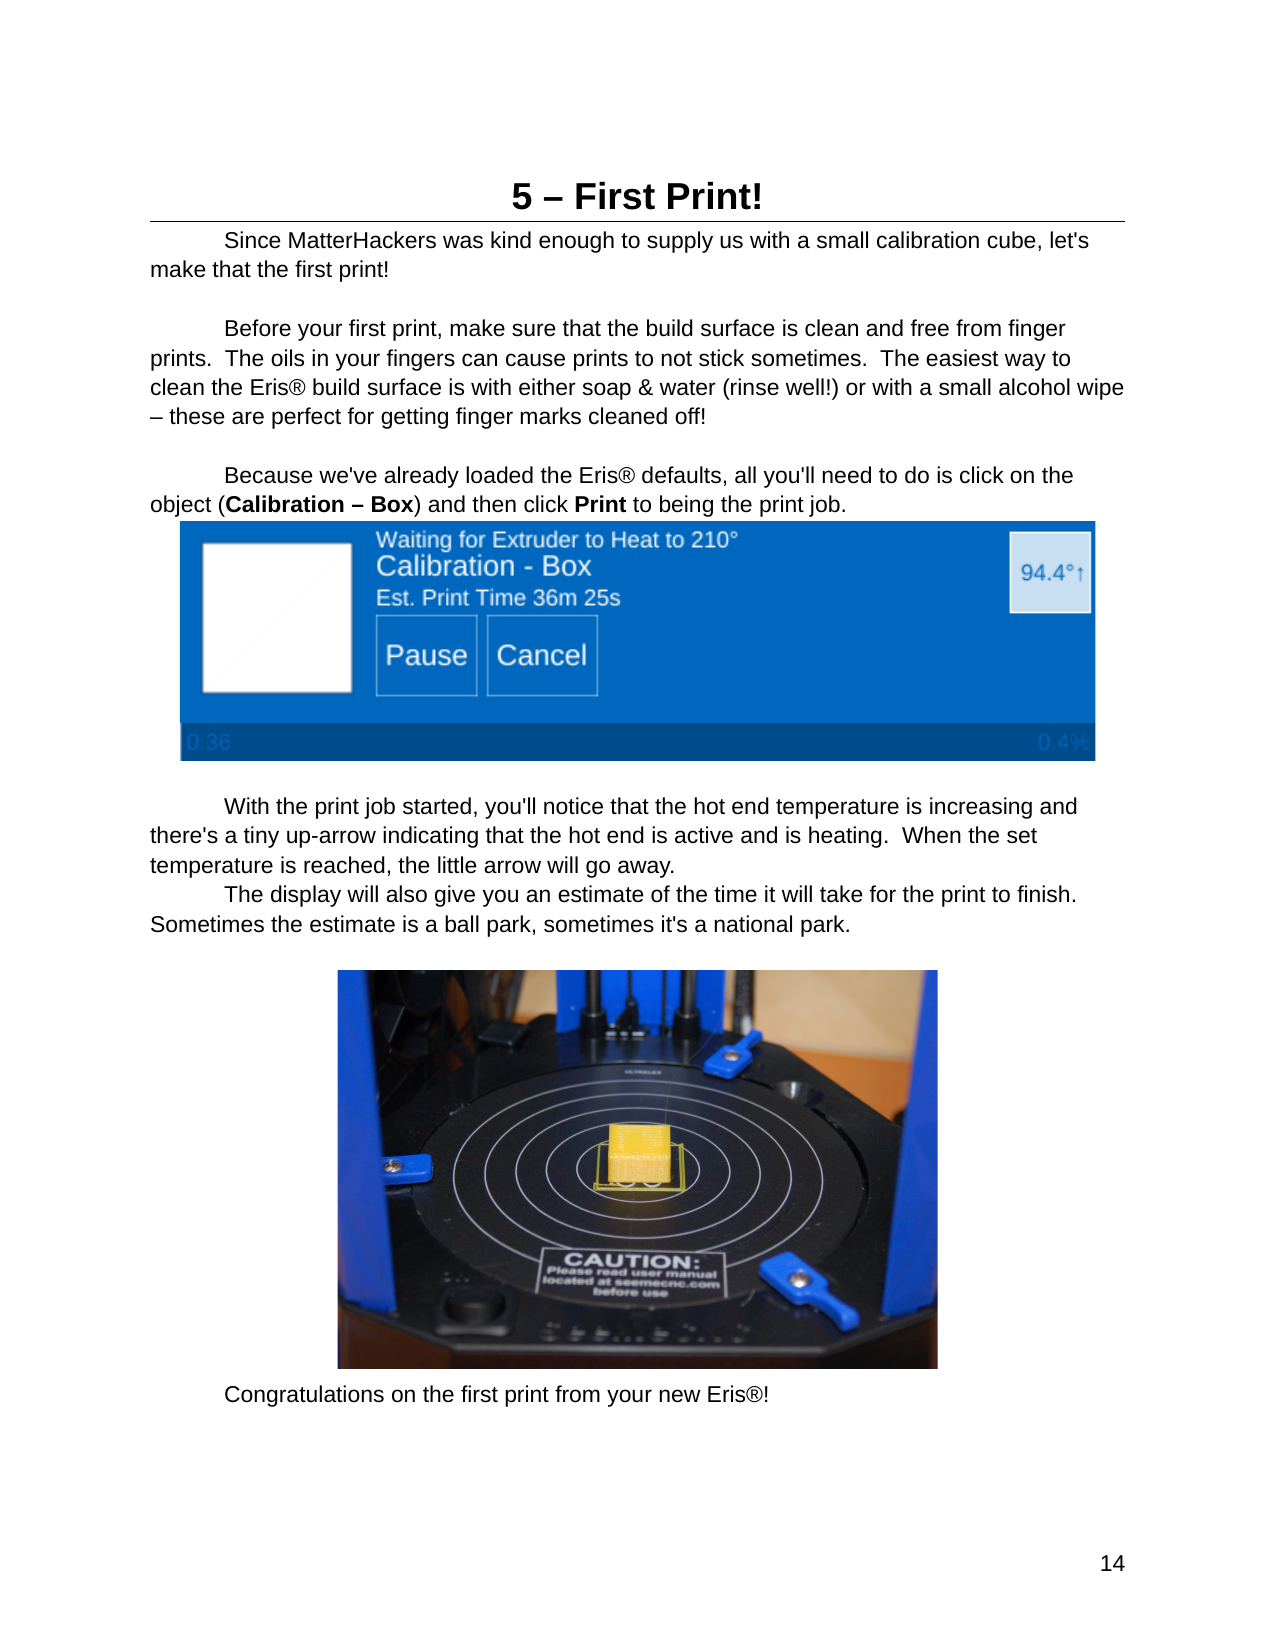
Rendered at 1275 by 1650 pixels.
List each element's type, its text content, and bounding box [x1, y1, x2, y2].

text Because we've already loaded the Eris® defaults, all you'll need to do is click on the object (Calibration – Box) and then click Print to being the print job. [150, 463, 1125, 518]
text Congratulations on the first print from your new Eris®! [150, 1381, 1125, 1407]
picture [337, 970, 938, 1369]
text Before your first print, make sure that the build surface is clean and free from finger prints. The oils in your fingers can cause prints to not stick sometimes. The easiest way to clean the Eris® build surface is with either soap & water (rinse well!) or with a small alcohol wipe – these are perfect for getting finger marks cleaned off! [150, 316, 1125, 430]
subtitle 5 – First Print! [150, 171, 1125, 221]
text Since MatterHackers was kind enough to supply us with a small calibration cube, let's make that the first print! [150, 228, 1125, 283]
text The display will also give you an estimate of the time it will take for the print to finish. Sometimes the estimate is a ball park, sometimes it's a national park. [150, 882, 1125, 937]
picture [179, 521, 1096, 761]
text With the print job started, you'll notice that the hot end temperature is increasing and there's a tiny up-arrow indicating that the hot end is active and is heating. When the set temperature is reached, the little arrow will go away. [150, 794, 1125, 878]
